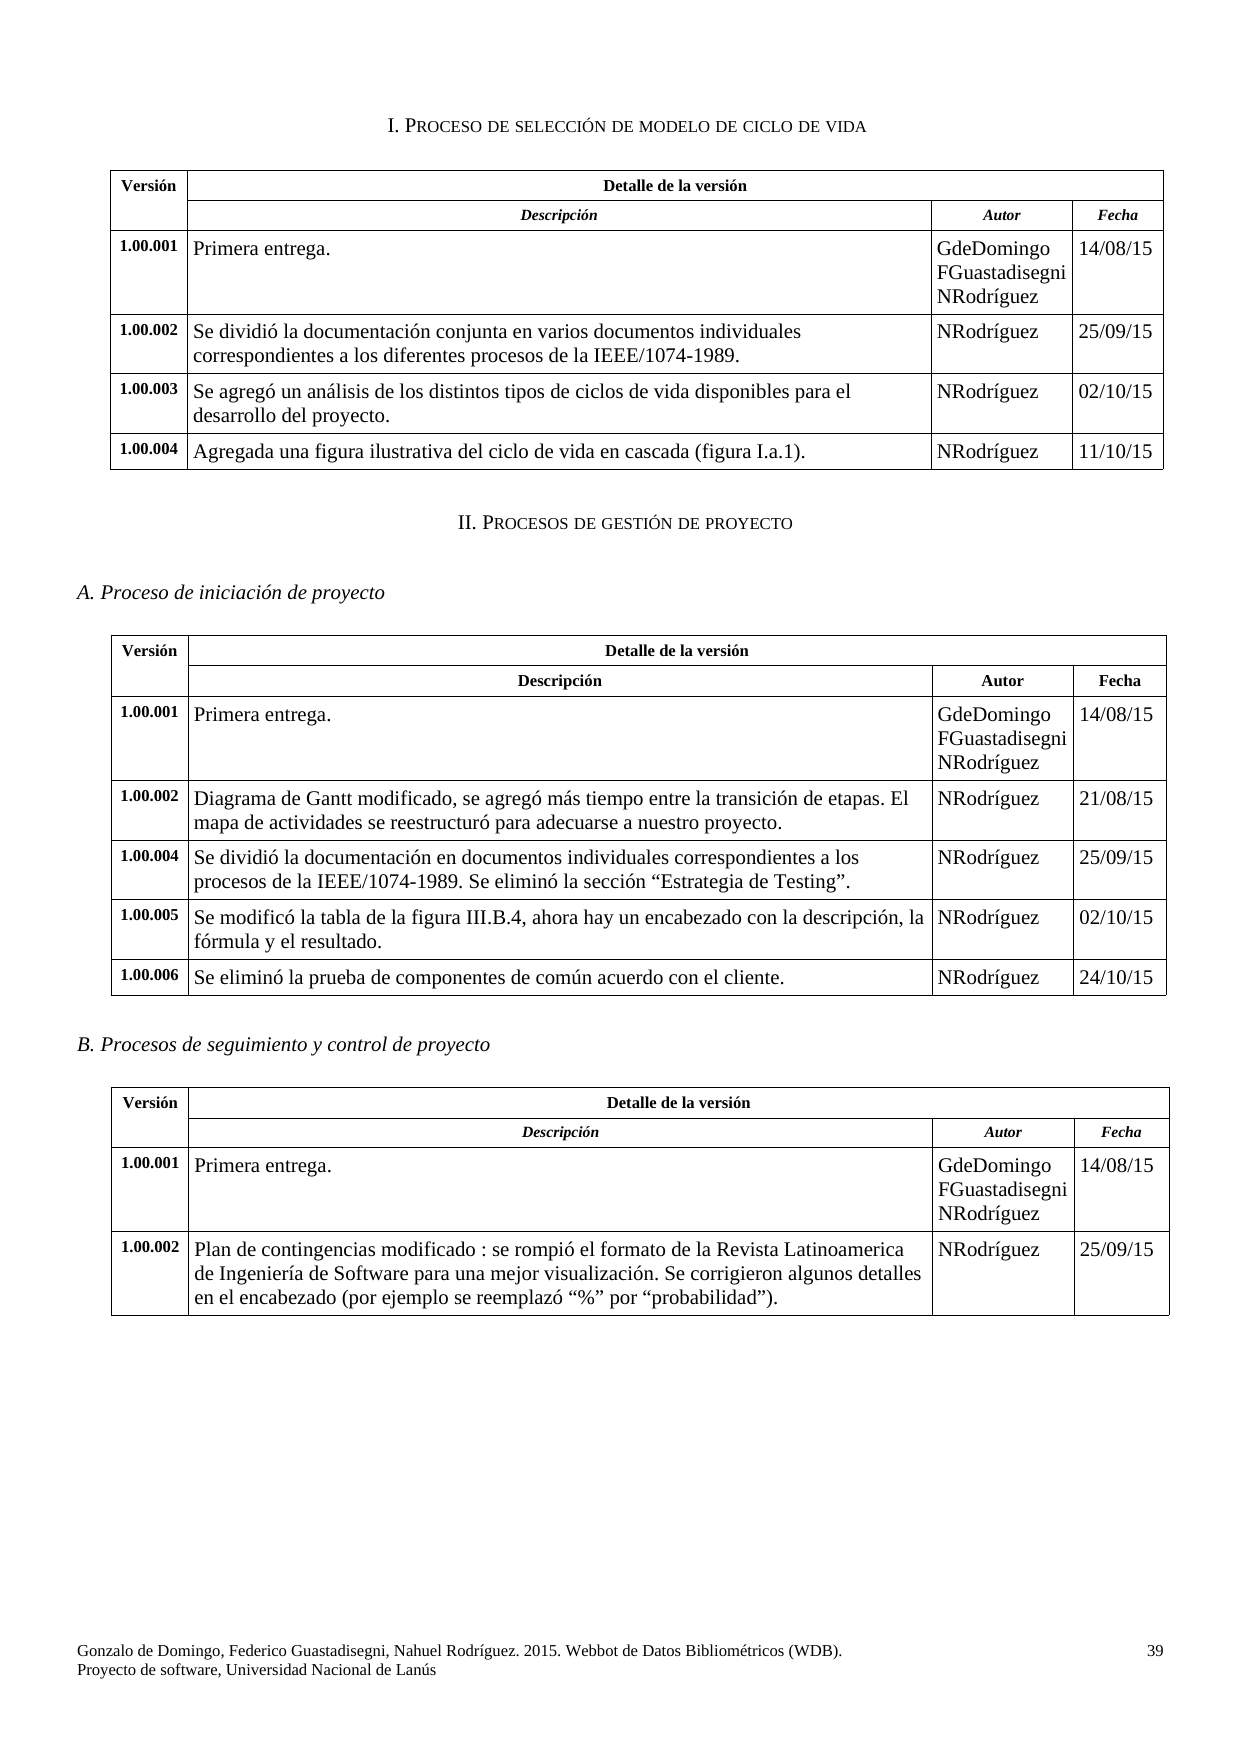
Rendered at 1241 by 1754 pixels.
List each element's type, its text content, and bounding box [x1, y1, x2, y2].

table_cell Fecha [1074, 666, 1166, 696]
table_cell NRodríguez [932, 315, 1072, 373]
table_header Versión [112, 1088, 188, 1147]
table_cell NRodríguez [932, 374, 1072, 433]
table_cell 1.00.004 [111, 434, 187, 468]
subtitle Proceso de iniciación de proyecto [77, 579, 1163, 604]
table_cell 02/10/15 [1074, 900, 1166, 959]
table_cell Fecha [1075, 1119, 1169, 1147]
table_cell NRodríguez [932, 434, 1072, 468]
table_cell Primera entrega. [189, 1148, 932, 1231]
table_cell 1.00.002 [112, 781, 188, 839]
table_cell NRodríguez [933, 900, 1073, 959]
table_cell Se dividió la documentación en documentos individuales correspondientes a los procesos de la IEEE/1074-1989. Se eliminó la sección “Estrategia de Testing”. [189, 841, 932, 899]
table_cell 25/09/15 [1073, 315, 1163, 373]
table_cell 11/10/15 [1073, 434, 1163, 468]
table_cell Se modificó la tabla de la figura III.B.4, ahora hay un encabezado con la descripción, la fórmula y el resultado. [189, 900, 932, 959]
table_cell Plan de contingencias modificado : se rompió el formato de la Revista Latinoamerica de Ingeniería de Software para una mejor visualización. Se corrigieron algunos detalles en el encabezado (por ejemplo se reemplazó “%” por “probabilidad”). [189, 1232, 932, 1314]
table_cell GdeDomingo FGuastadisegni NRodríguez [933, 1148, 1074, 1231]
table_cell 25/09/15 [1075, 1232, 1169, 1314]
table_cell Fecha [1073, 201, 1163, 230]
subtitle Procesos de gestión de proyecto [77, 510, 1163, 534]
table_cell 14/08/15 [1073, 231, 1163, 313]
table_cell Descripción [189, 1119, 932, 1147]
table_header Detalle de la versión [189, 1088, 1169, 1117]
table_cell Se dividió la documentación conjunta en varios documentos individuales correspondientes a los diferentes procesos de la IEEE/1074-1989. [188, 315, 931, 373]
table_header Detalle de la versión [189, 636, 1166, 665]
table_cell 24/10/15 [1074, 960, 1166, 994]
table_header Versión [111, 171, 187, 230]
table_cell 14/08/15 [1075, 1148, 1169, 1231]
table_cell 14/08/15 [1074, 697, 1166, 780]
table_cell Descripción [188, 201, 931, 230]
table_cell 1.00.002 [112, 1232, 188, 1314]
table_cell NRodríguez [933, 960, 1073, 994]
table_cell GdeDomingo FGuastadisegni NRodríguez [932, 231, 1072, 313]
table_cell NRodríguez [933, 1232, 1074, 1314]
table_cell Primera entrega. [189, 697, 932, 780]
table_cell Se eliminó la prueba de componentes de común acuerdo con el cliente. [189, 960, 932, 994]
table_header Versión [112, 636, 188, 696]
table_cell GdeDomingo FGuastadisegni NRodríguez [933, 697, 1073, 780]
table_cell Agregada una figura ilustrativa del ciclo de vida en cascada (figura I.a.1). [188, 434, 931, 468]
subtitle Proceso de selección de modelo de ciclo de vida [77, 112, 1163, 137]
table_cell 1.00.001 [112, 1148, 188, 1231]
table_cell Autor [933, 666, 1073, 696]
table_cell 1.00.004 [112, 841, 188, 899]
table_cell Autor [933, 1119, 1074, 1147]
table_cell 1.00.003 [111, 374, 187, 433]
table_cell NRodríguez [933, 781, 1073, 839]
table_cell Primera entrega. [188, 231, 931, 313]
table_header Detalle de la versión [188, 171, 1163, 200]
table_cell Descripción [189, 666, 932, 696]
table_cell 1.00.001 [112, 697, 188, 780]
table_cell 1.00.005 [112, 900, 188, 959]
table_cell 02/10/15 [1073, 374, 1163, 433]
table_cell Diagrama de Gantt modificado, se agregó más tiempo entre la transición de etapas. El mapa de actividades se reestructuró para adecuarse a nuestro proyecto. [189, 781, 932, 839]
table_cell 21/08/15 [1074, 781, 1166, 839]
table_cell 1.00.006 [112, 960, 188, 994]
table_cell 25/09/15 [1074, 841, 1166, 899]
subtitle Procesos de seguimiento y control de proyecto [77, 1032, 1163, 1056]
table_cell Autor [932, 201, 1072, 230]
table_cell 1.00.002 [111, 315, 187, 373]
table_cell 1.00.001 [111, 231, 187, 313]
table_cell Se agregó un análisis de los distintos tipos de ciclos de vida disponibles para el desarrollo del proyecto. [188, 374, 931, 433]
table_cell NRodríguez [933, 841, 1073, 899]
